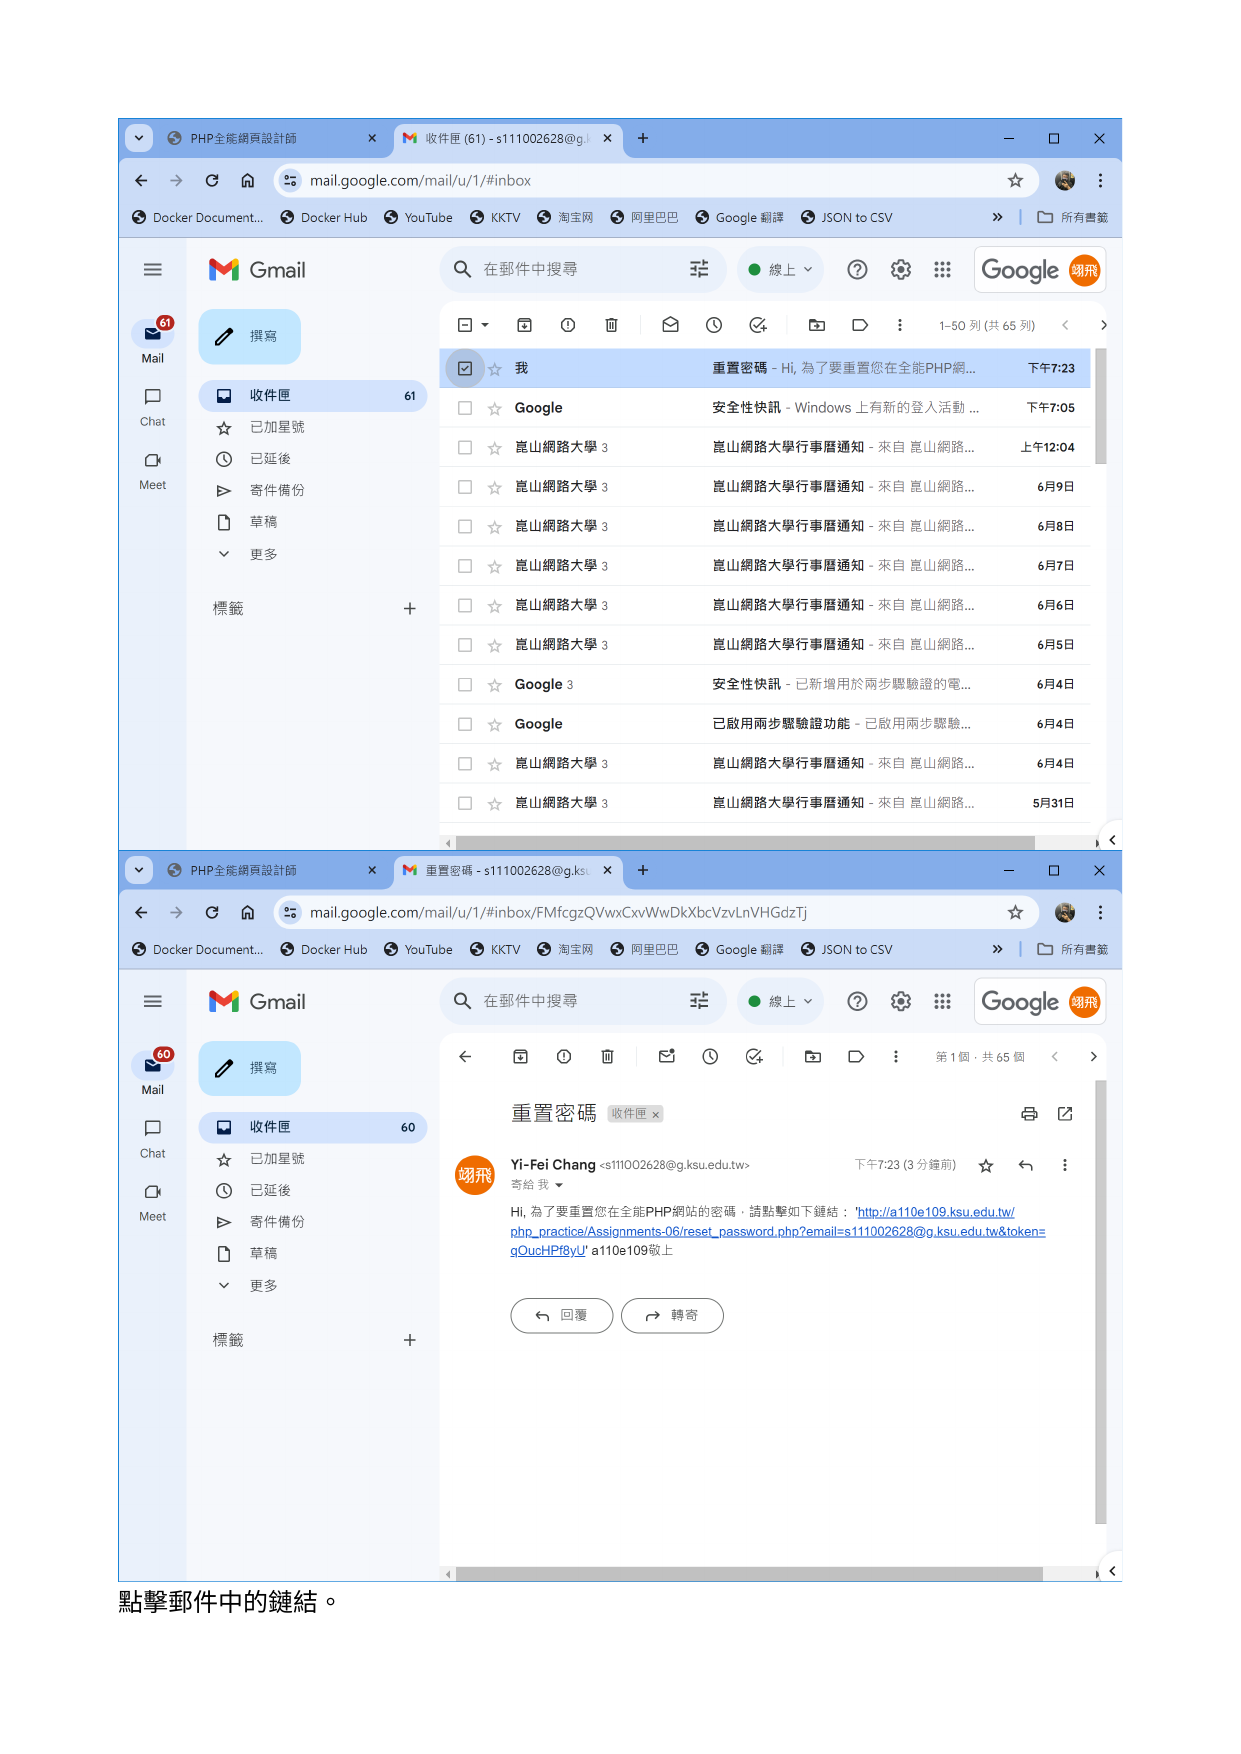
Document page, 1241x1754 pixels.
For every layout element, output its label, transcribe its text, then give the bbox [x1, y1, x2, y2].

text 點擊郵件中的鏈結。 [118, 1582, 1122, 1618]
